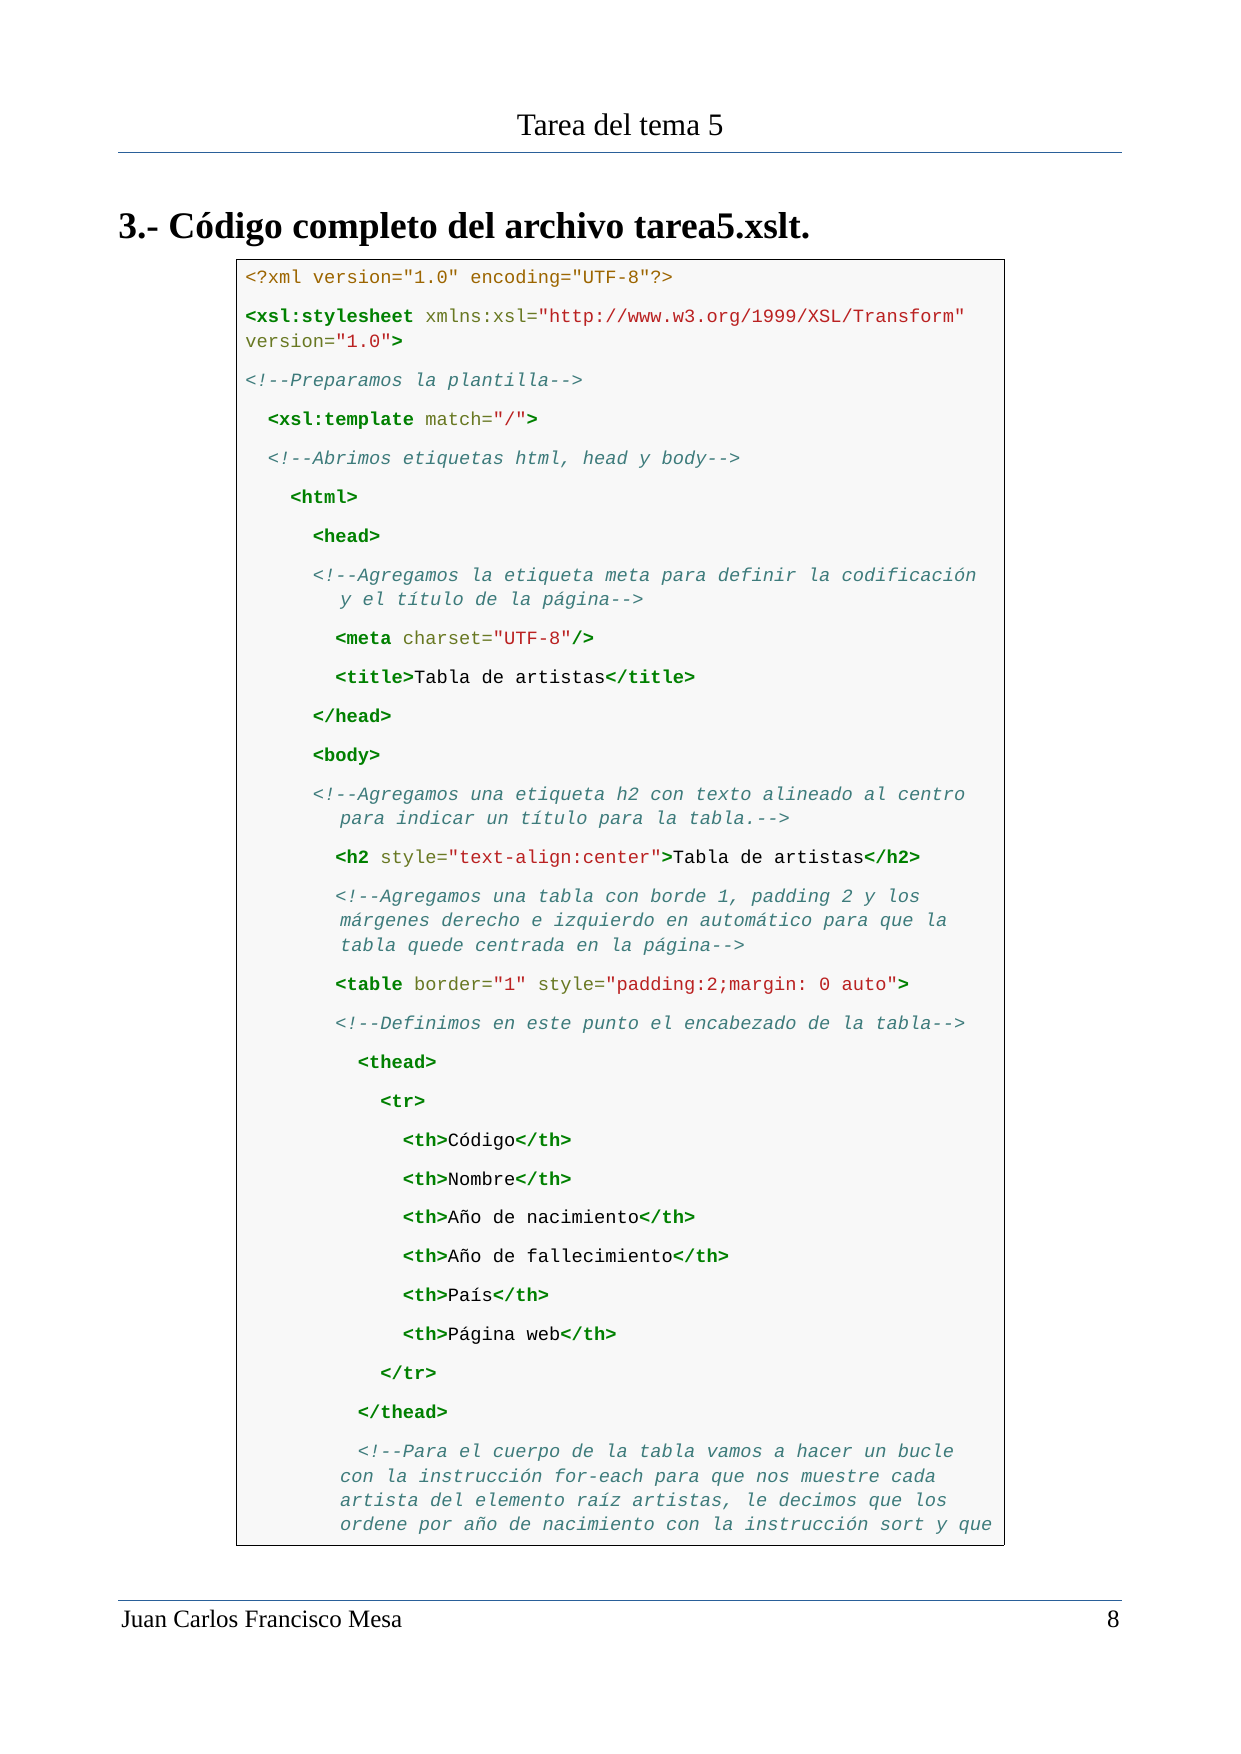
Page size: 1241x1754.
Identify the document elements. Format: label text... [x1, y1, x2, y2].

text <th>País</th> [237, 1277, 1004, 1307]
text <tr> [237, 1082, 1004, 1113]
text <thead> [237, 1043, 1004, 1074]
text <table border="1" style="padding:2;margin: 0 auto"> [237, 966, 1004, 996]
text <xsl:template match="/"> [237, 401, 1004, 431]
text <!--Agregamos una etiqueta h2 con texto alineado al centro para indicar un título para la tabla.--> [237, 776, 1004, 830]
text <html> [237, 478, 1004, 509]
text </thead> [237, 1394, 1004, 1424]
text <!--Preparamos la plantilla--> [237, 362, 1004, 392]
text <th>Página web</th> [237, 1316, 1004, 1346]
text <title>Tabla de artistas</title> [237, 659, 1004, 689]
text <th>Código</th> [237, 1121, 1004, 1152]
subtitle 3.- Código completo del archivo tarea5.xslt. [118, 204, 1122, 247]
text <meta charset="UTF-8"/> [237, 620, 1004, 650]
text <head> [237, 517, 1004, 548]
text <xsl:stylesheet xmlns:xsl="http://www.w3.org/1999/XSL/Transform" version="1.0"> [237, 298, 1004, 353]
text <?xml version="1.0" encoding="UTF-8"?> [237, 260, 1004, 289]
text <th>Año de nacimiento</th> [237, 1199, 1004, 1229]
text <th>Nombre</th> [237, 1160, 1004, 1191]
text <!--Definimos en este punto el encabezado de la tabla--> [237, 1004, 1004, 1035]
text <h2 style="text-align:center">Tabla de artistas</h2> [237, 839, 1004, 869]
text <th>Año de fallecimiento</th> [237, 1238, 1004, 1268]
text <!--Agregamos la etiqueta meta para definir la codificación y el título de la página--> [237, 556, 1004, 611]
text <!--Para el cuerpo de la tabla vamos a hacer un bucle con la instrucción for-each para que nos muestre cada artista del elemento raíz artistas, le decimos que los ordene por año de nacimiento con la instrucción sort y que [237, 1433, 1004, 1545]
text </head> [237, 698, 1004, 728]
text <!--Agregamos una tabla con borde 1, padding 2 y los márgenes derecho e izquierdo en automático para que la tabla quede centrada en la página--> [237, 878, 1004, 957]
text </tr> [237, 1355, 1004, 1385]
text <body> [237, 737, 1004, 767]
text <!--Abrimos etiquetas html, head y body--> [237, 439, 1004, 470]
